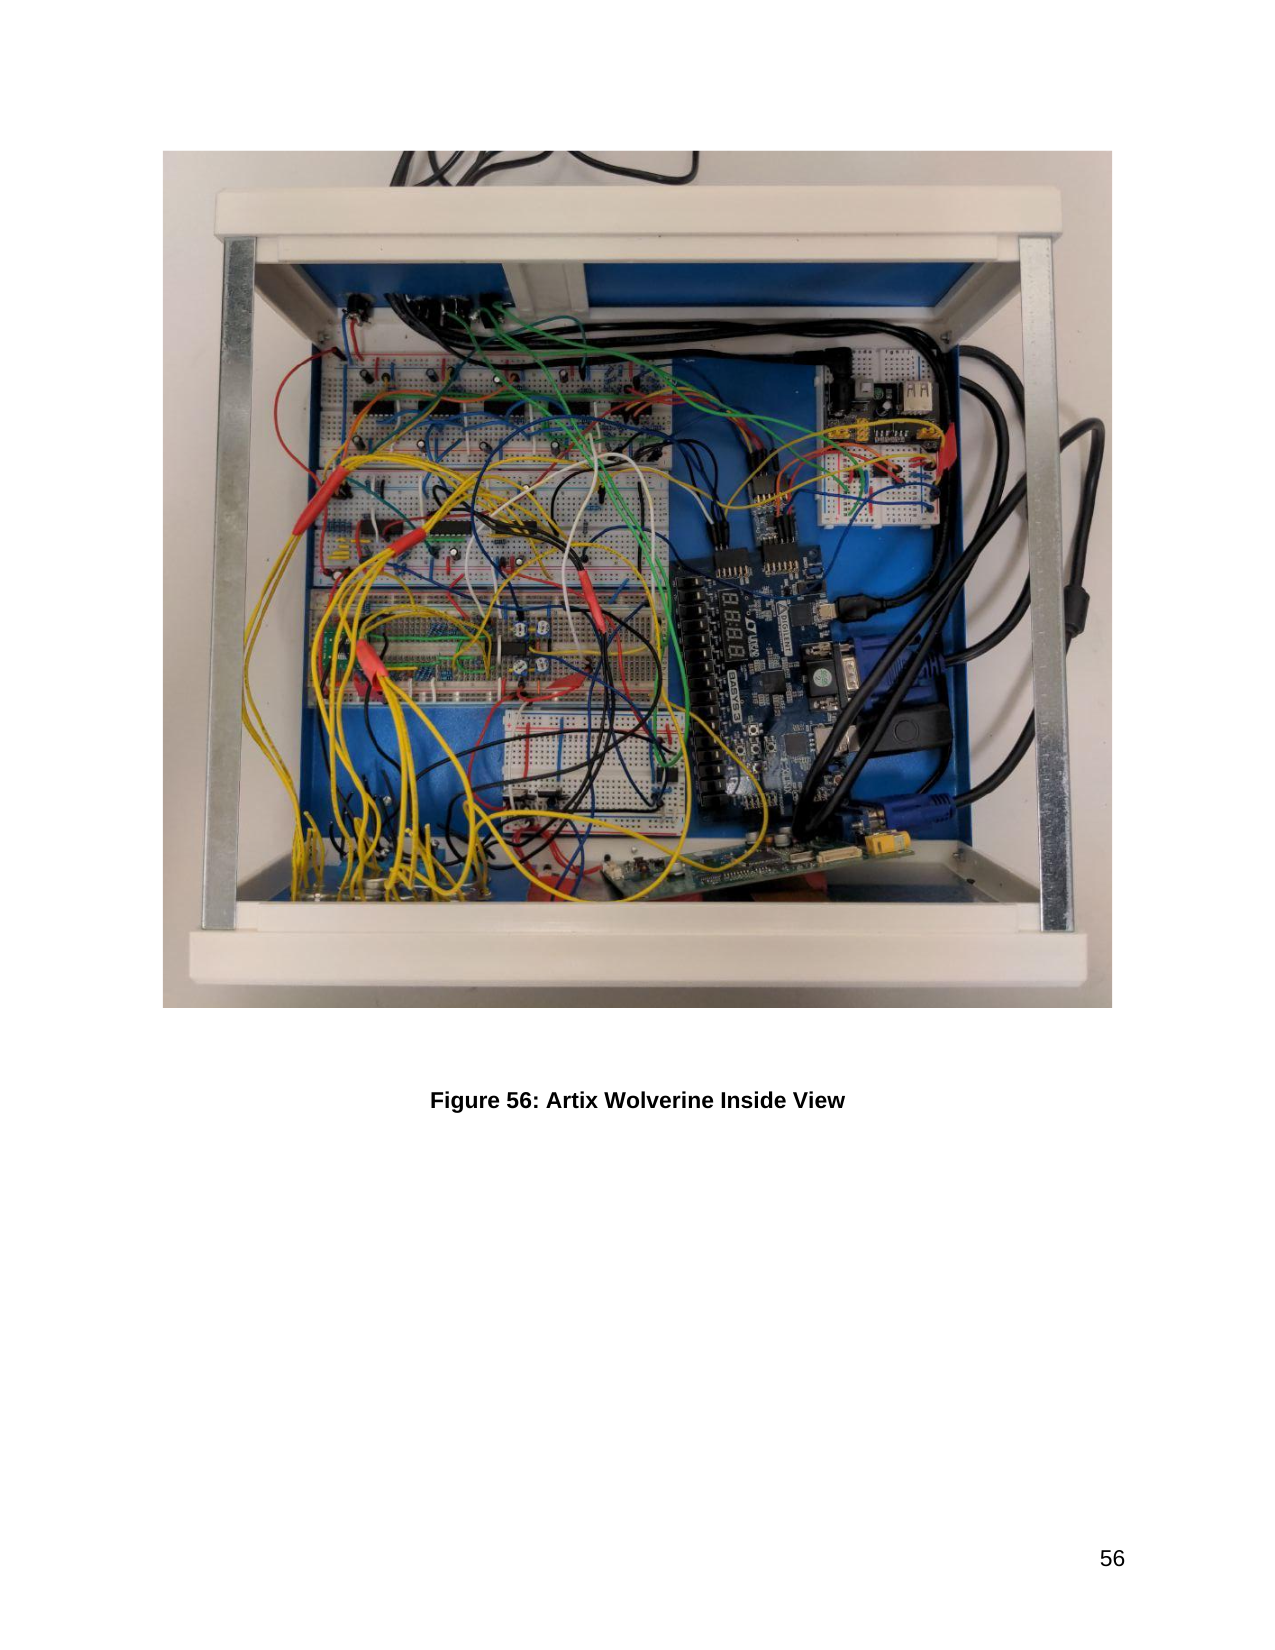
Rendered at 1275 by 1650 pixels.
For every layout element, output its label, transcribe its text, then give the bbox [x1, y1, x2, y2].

picture [162, 152, 1113, 1008]
text Figure 56: Artix Wolverine Inside View [150, 1087, 1125, 1113]
